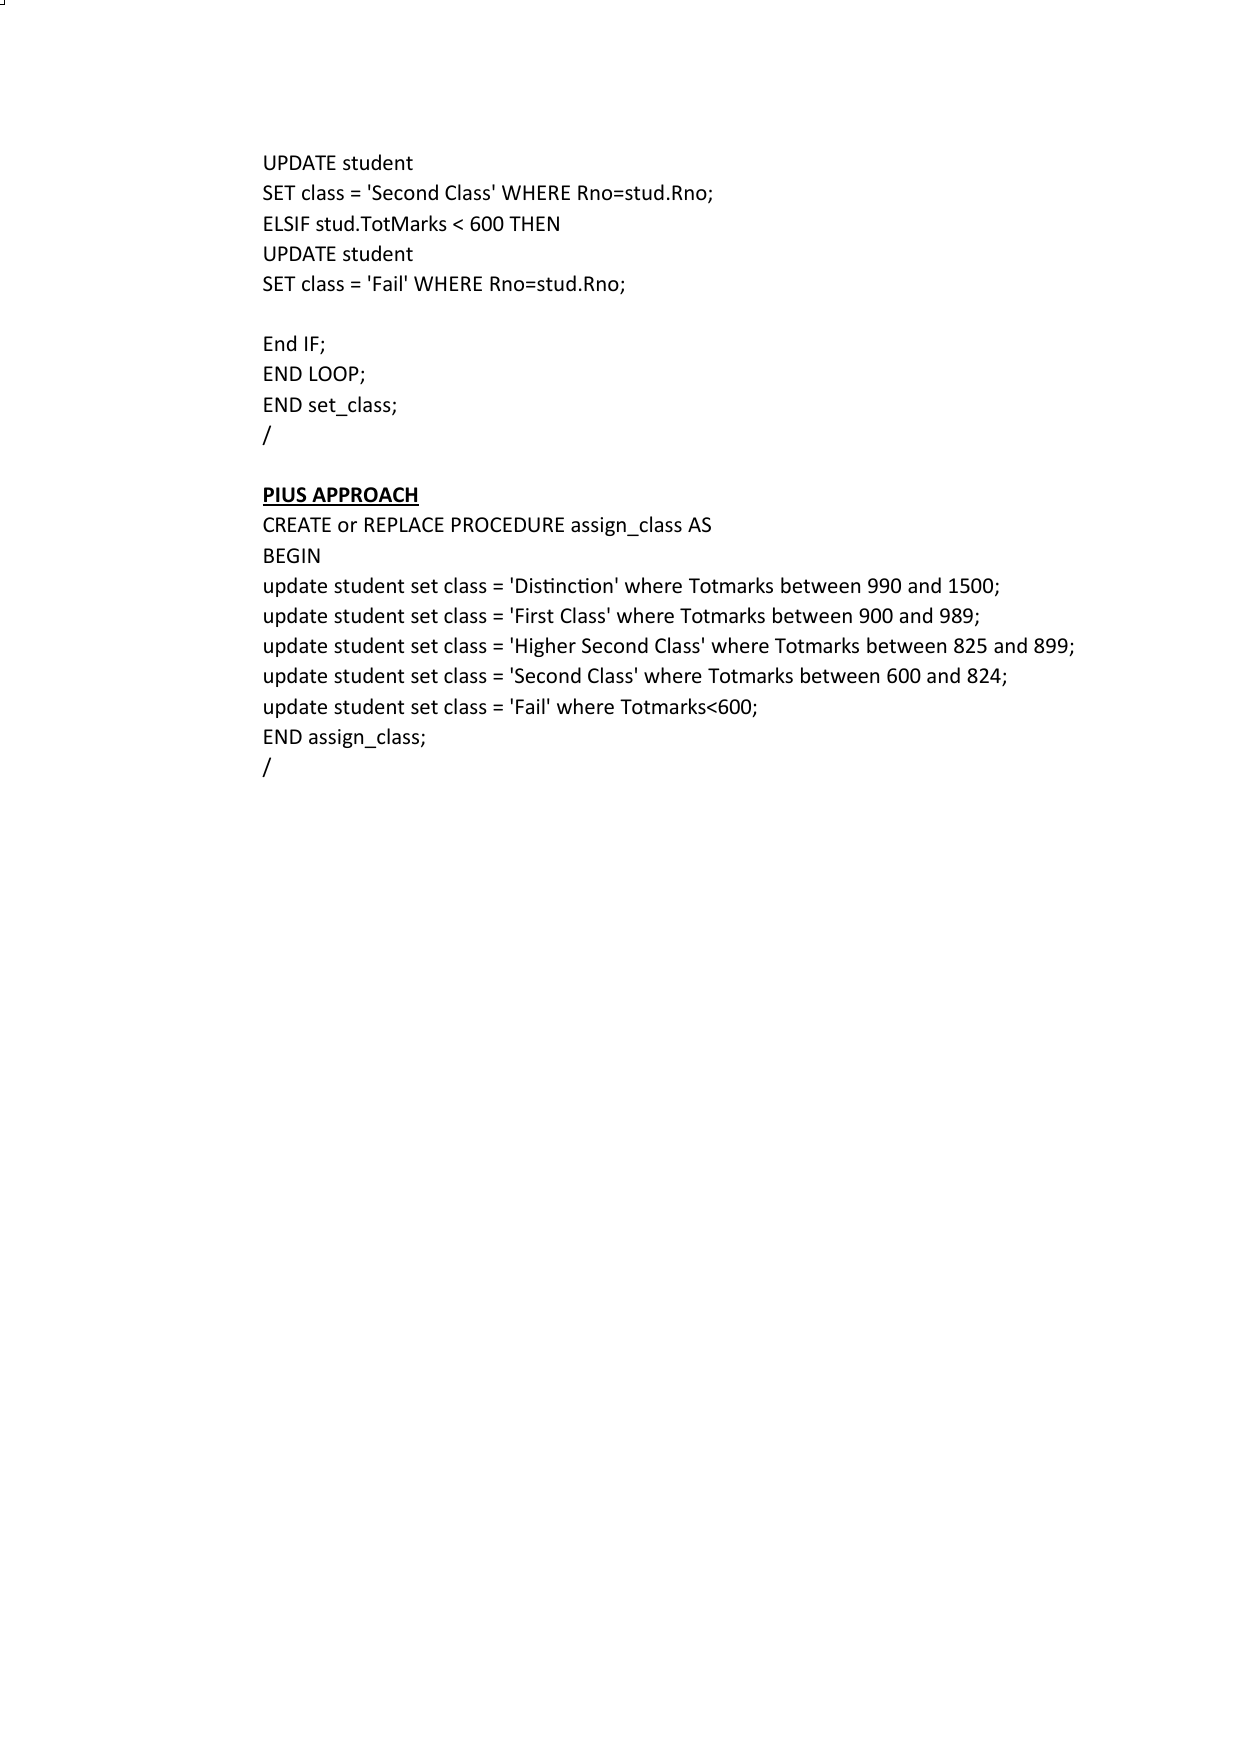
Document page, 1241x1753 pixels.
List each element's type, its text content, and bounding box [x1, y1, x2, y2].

text UPDATE student [262, 148, 438, 176]
text update student set class = 'Higher Second Class' where Totmarks between 825 and 899; [262, 631, 1098, 659]
text PIUS APPROACH [262, 480, 1098, 508]
text UPDATE student [262, 238, 737, 267]
text SET class = 'Second Class' WHERE Rno=stud.Rno; [262, 178, 737, 206]
text SET class = 'Fail' WHERE Rno=stud.Rno; [262, 269, 649, 297]
text BEGIN [262, 541, 1098, 569]
text / [262, 752, 296, 780]
text update student set class = 'Second Class' where Totmarks between 600 and 824; [262, 661, 1098, 689]
text END assign_class; [262, 722, 1098, 750]
text / [262, 420, 422, 448]
text update student set class = 'Fail' where Totmarks<600; [262, 692, 1098, 720]
text update student set class = 'Disꢁncꢁon' where Totmarks between 990 and 1500; [262, 571, 1098, 599]
text END LOOP; [262, 359, 422, 387]
text ELSIF stud.TotMarks < 600 THEN [262, 208, 737, 237]
text CREATE or REPLACE PROCEDURE assign_class AS [262, 510, 1098, 538]
text update student set class = 'First Class' where Totmarks between 900 and 989; [262, 601, 1098, 629]
text End IF; [262, 329, 350, 357]
text END set_class; [262, 389, 422, 418]
